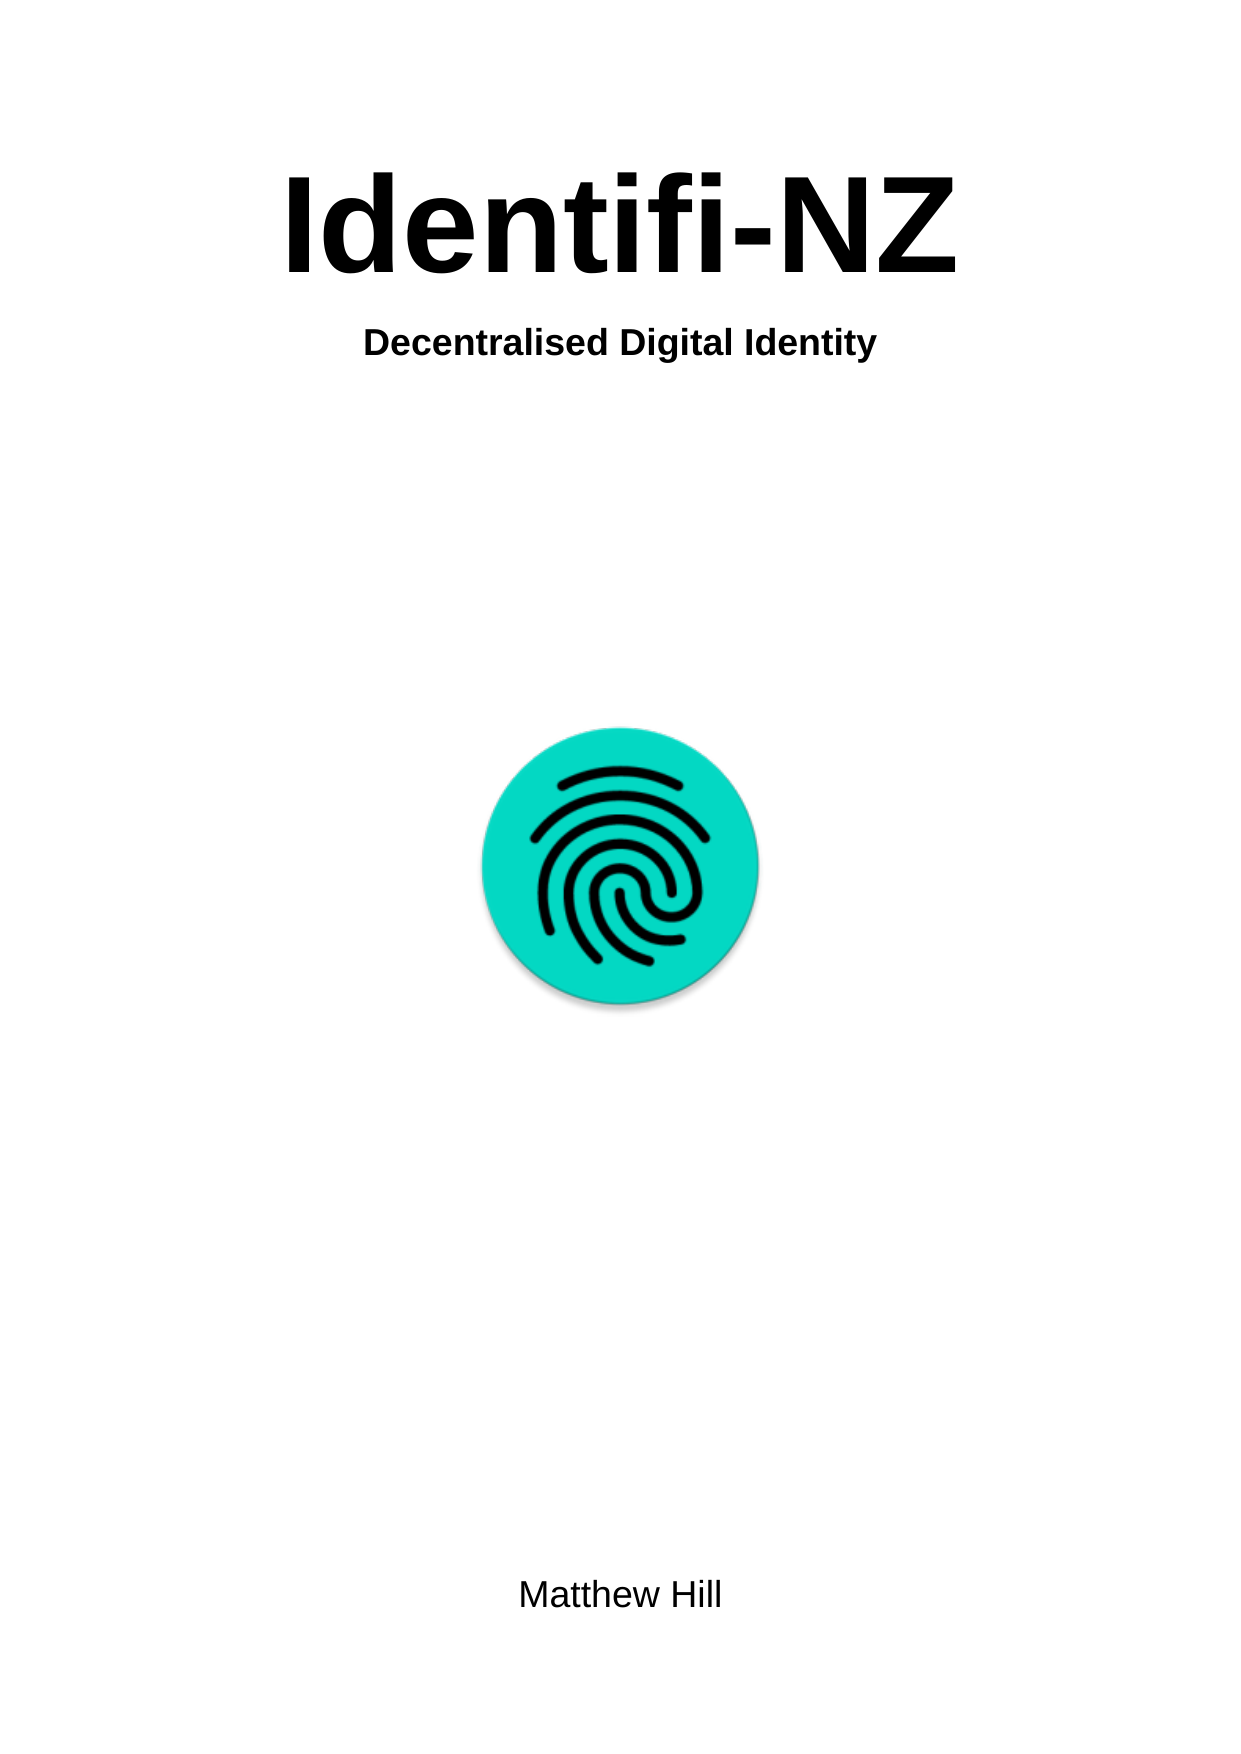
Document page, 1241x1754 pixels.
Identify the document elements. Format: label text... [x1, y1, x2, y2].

title Identifi-NZ [118, 143, 1122, 301]
subtitle Matthew Hill [118, 1572, 1122, 1615]
picture [470, 716, 770, 1017]
subtitle Decentralised Digital Identity [118, 320, 1122, 363]
